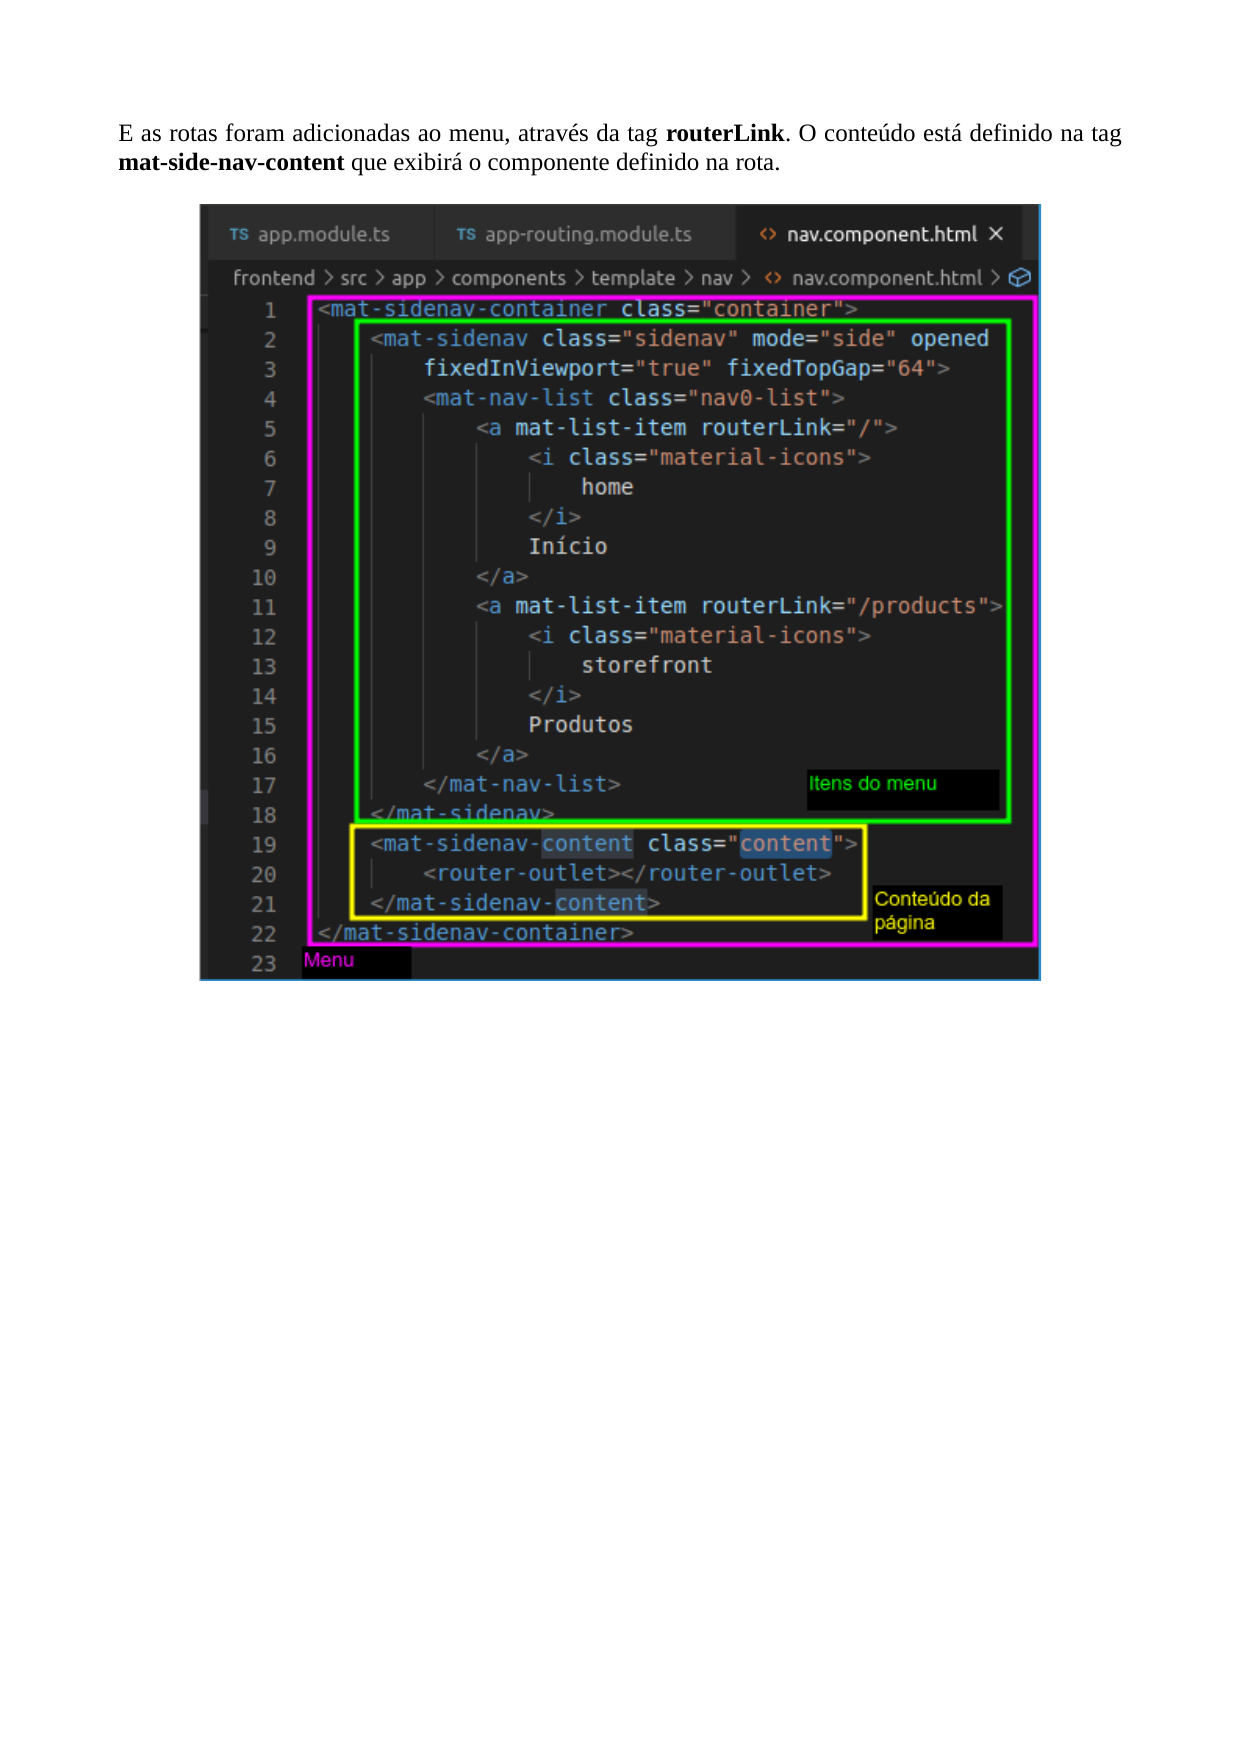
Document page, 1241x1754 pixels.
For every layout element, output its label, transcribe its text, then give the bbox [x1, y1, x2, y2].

text E as rotas foram adicionadas ao menu, através da tag routerLink. O conteúdo está definido na tag mat-side-nav-content que exibirá o componente definido na rota. [118, 118, 1122, 176]
picture [199, 204, 1042, 981]
